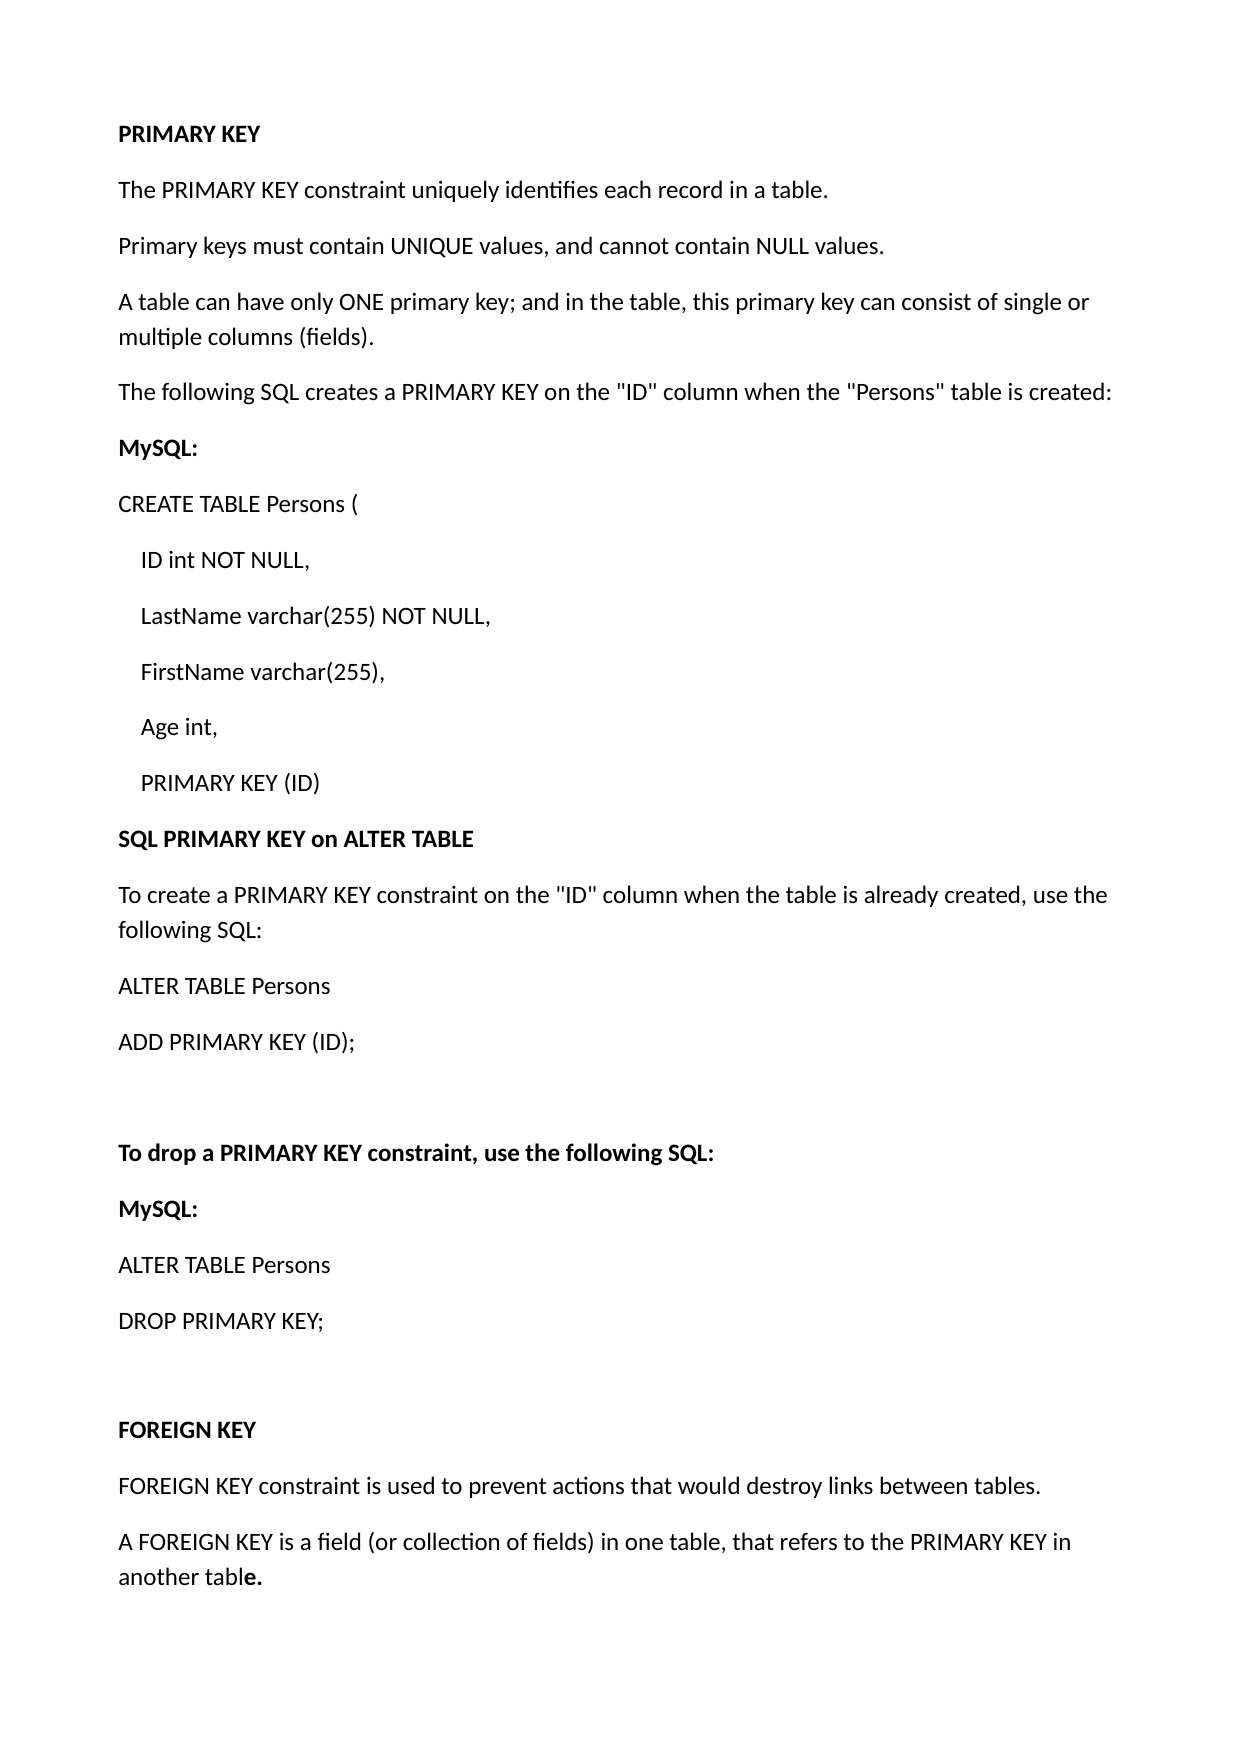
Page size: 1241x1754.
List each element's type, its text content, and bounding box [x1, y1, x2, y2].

text LastName varchar(255) NOT NULL, [118, 600, 1122, 630]
text To create a PRIMARY KEY constraint on the "ID" column when the table is already created, use the following SQL: [118, 879, 1122, 944]
text ADD PRIMARY KEY (ID); [118, 1026, 1122, 1056]
text FOREIGN KEY constraint is used to prevent actions that would destroy links between tables. [118, 1470, 1122, 1501]
text SQL PRIMARY KEY on ALTER TABLE [118, 823, 1122, 854]
text To drop a PRIMARY KEY constraint, use the following SQL: [118, 1137, 1122, 1168]
text Primary keys must contain UNIQUE values, and cannot contain NULL values. [118, 230, 1122, 260]
text FOREIGN KEY [118, 1414, 1122, 1445]
text Age int, [118, 711, 1122, 742]
text MySQL: [118, 1193, 1122, 1224]
text The PRIMARY KEY constraint uniquely identifies each record in a table. [118, 174, 1122, 204]
text The following SQL creates a PRIMARY KEY on the "ID" column when the "Persons" table is created: [118, 376, 1122, 407]
text ID int NOT NULL, [118, 544, 1122, 574]
text A FOREIGN KEY is a field (or collection of fields) in one table, that refers to the PRIMARY KEY in another table. [118, 1526, 1122, 1592]
text CREATE TABLE Persons ( [118, 488, 1122, 519]
text ALTER TABLE Persons [118, 1249, 1122, 1279]
text PRIMARY KEY (ID) [118, 767, 1122, 798]
text DROP PRIMARY KEY; [118, 1305, 1122, 1335]
text FirstName varchar(255), [118, 656, 1122, 686]
text MySQL: [118, 432, 1122, 463]
text A table can have only ONE primary key; and in the table, this primary key can consist of single or multiple columns (fields). [118, 286, 1122, 351]
text ALTER TABLE Persons [118, 970, 1122, 1000]
text PRIMARY KEY [118, 118, 1122, 149]
